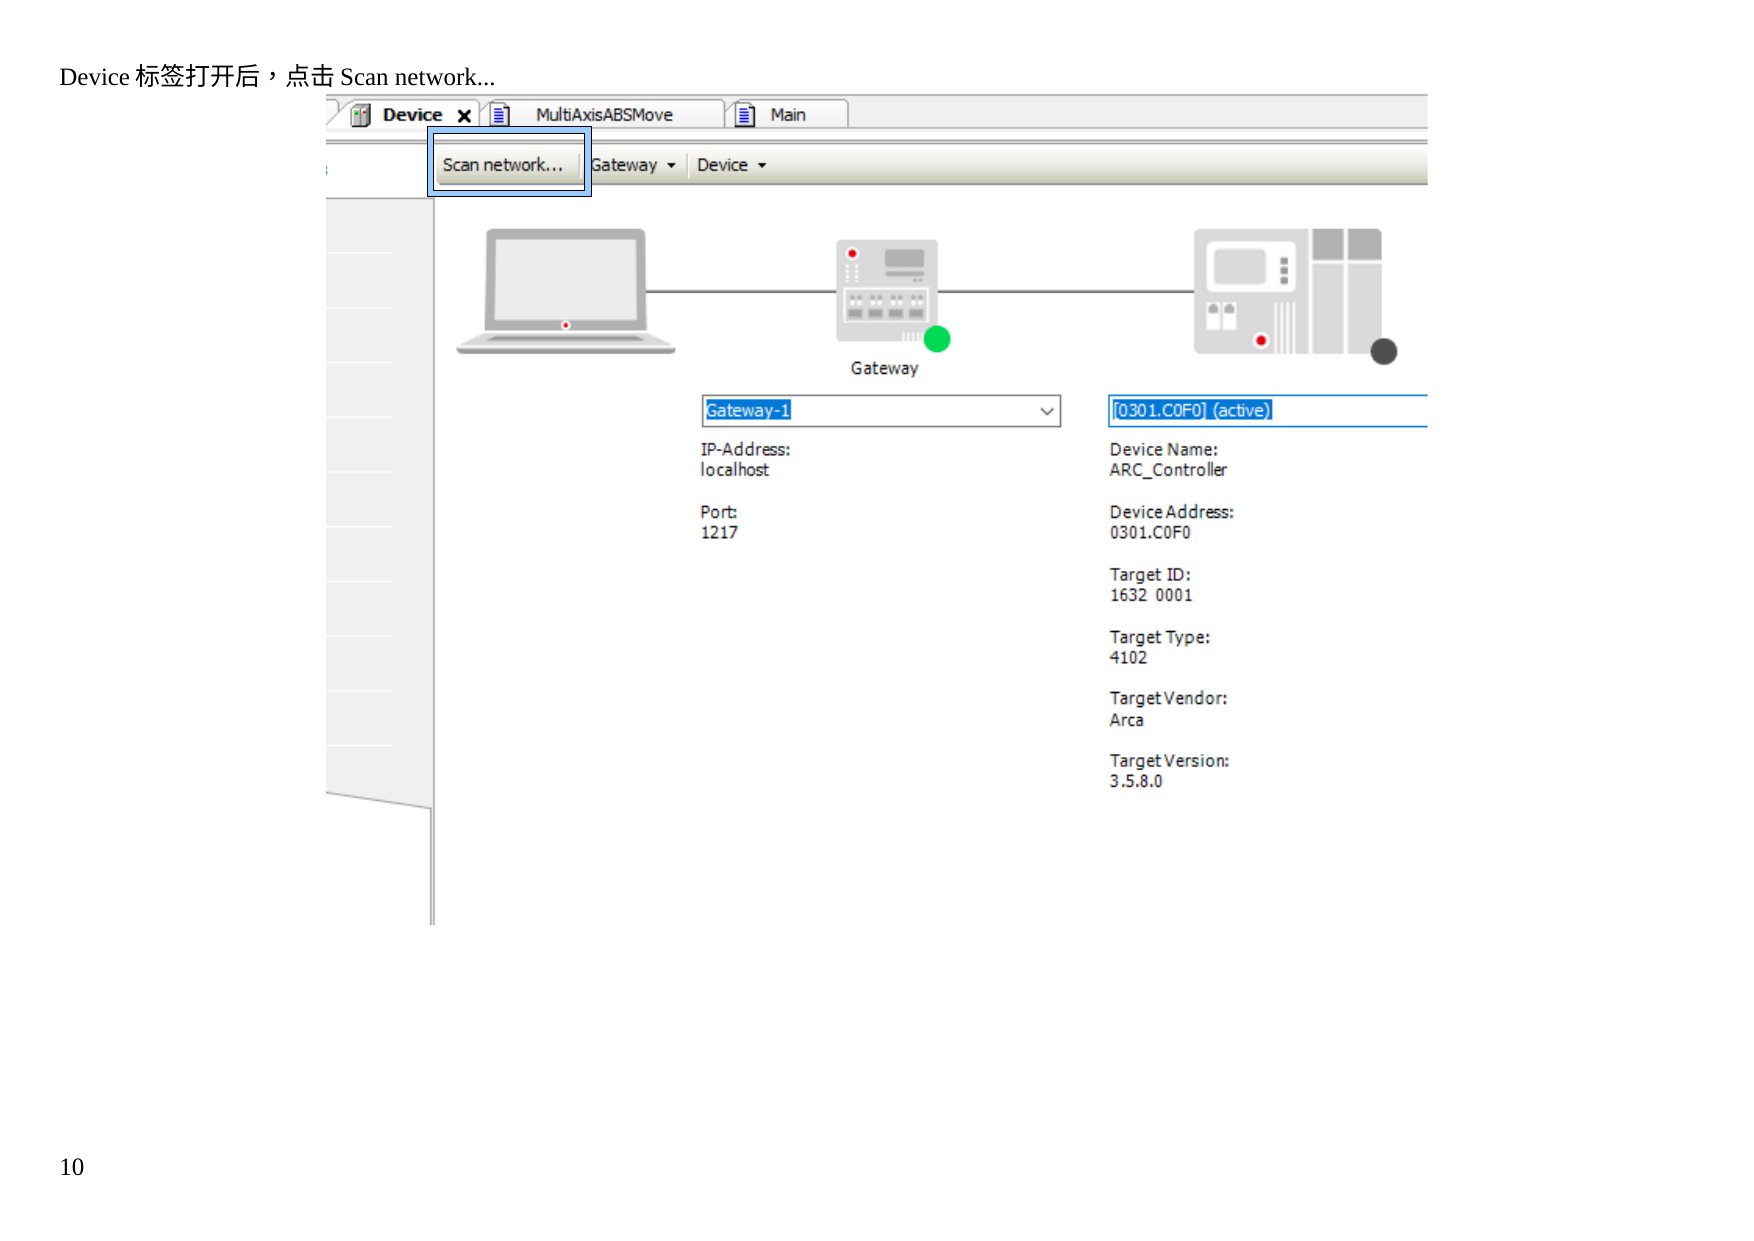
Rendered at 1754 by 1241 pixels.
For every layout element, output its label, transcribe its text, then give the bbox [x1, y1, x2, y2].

text Device标签打开后，点击Scan network... [59, 59, 1695, 93]
picture [326, 93, 1428, 925]
